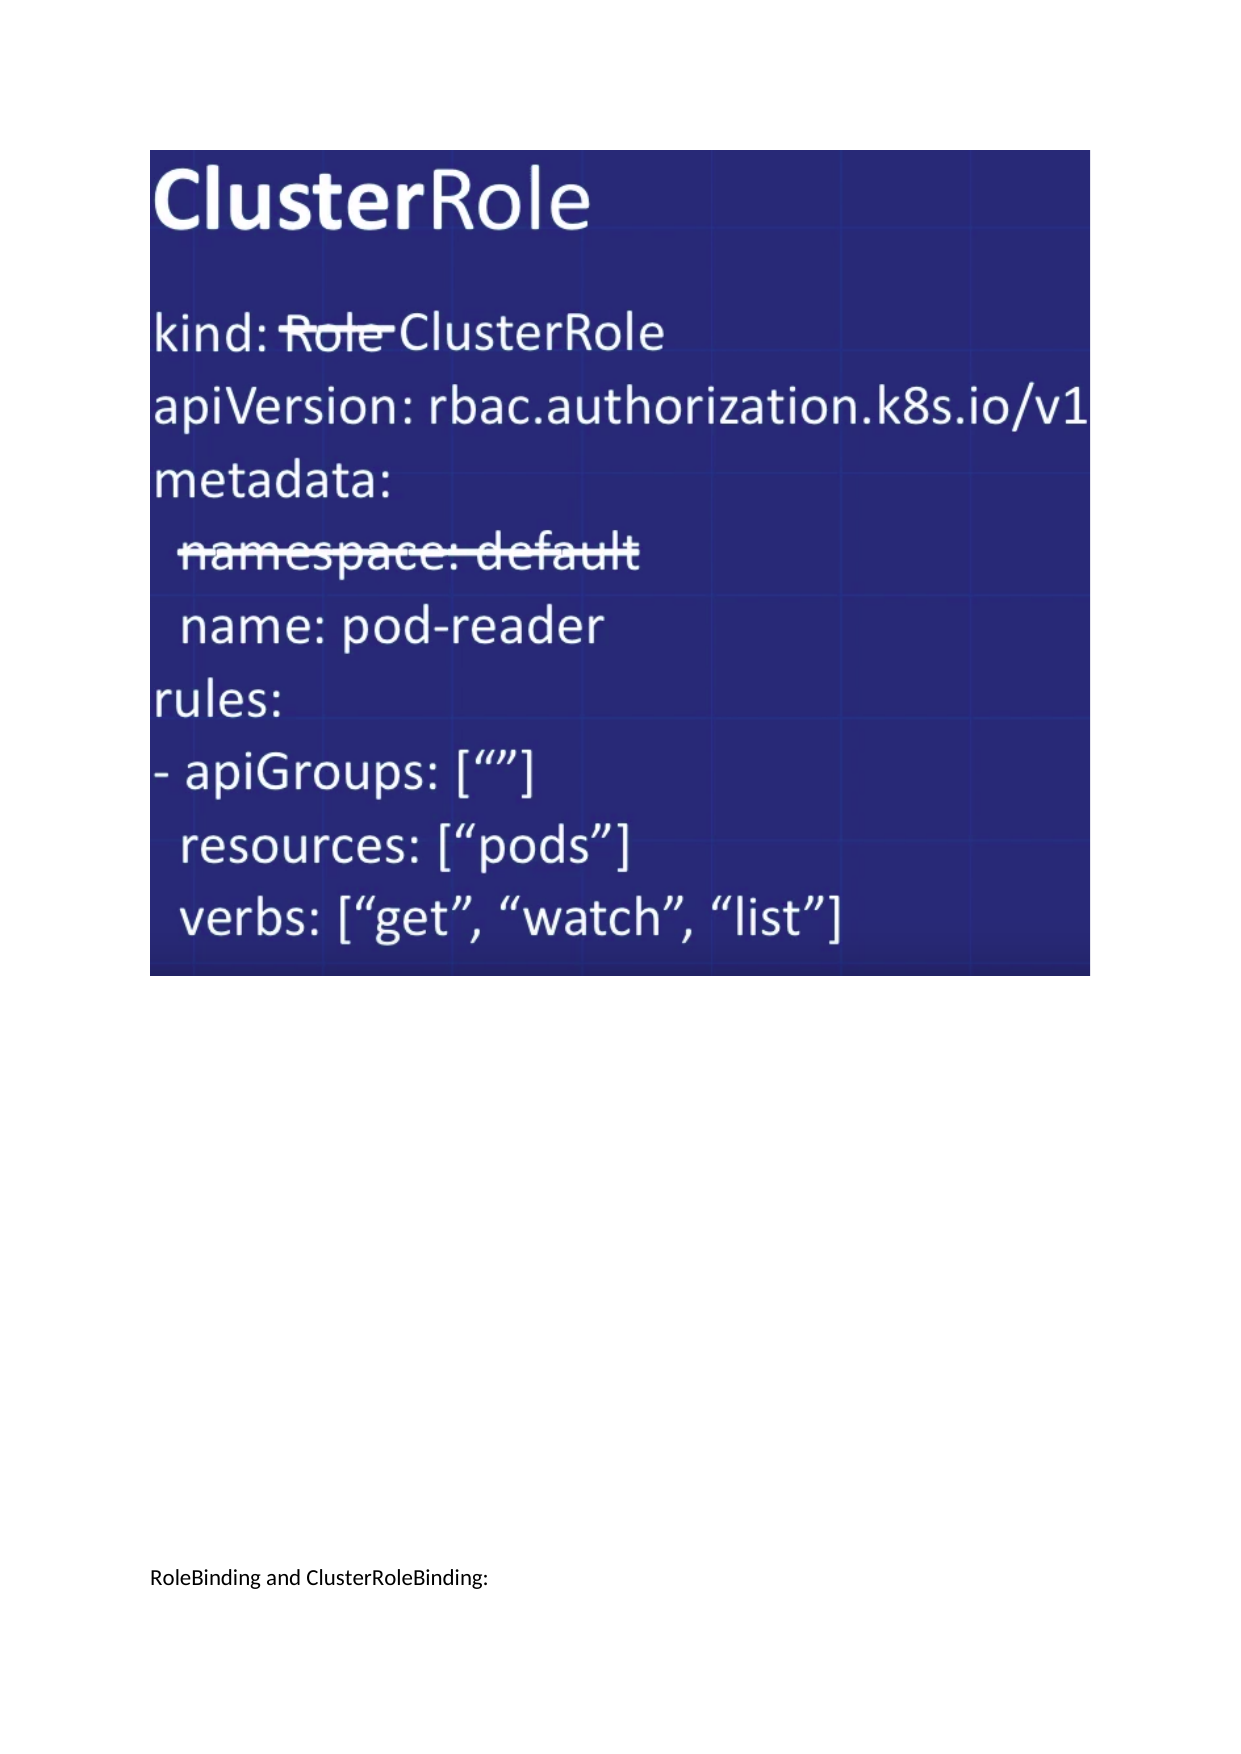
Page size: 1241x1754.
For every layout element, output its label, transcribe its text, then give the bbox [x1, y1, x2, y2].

picture [150, 150, 1091, 976]
text RoleBinding and ClusterRoleBinding: [150, 1563, 1090, 1591]
